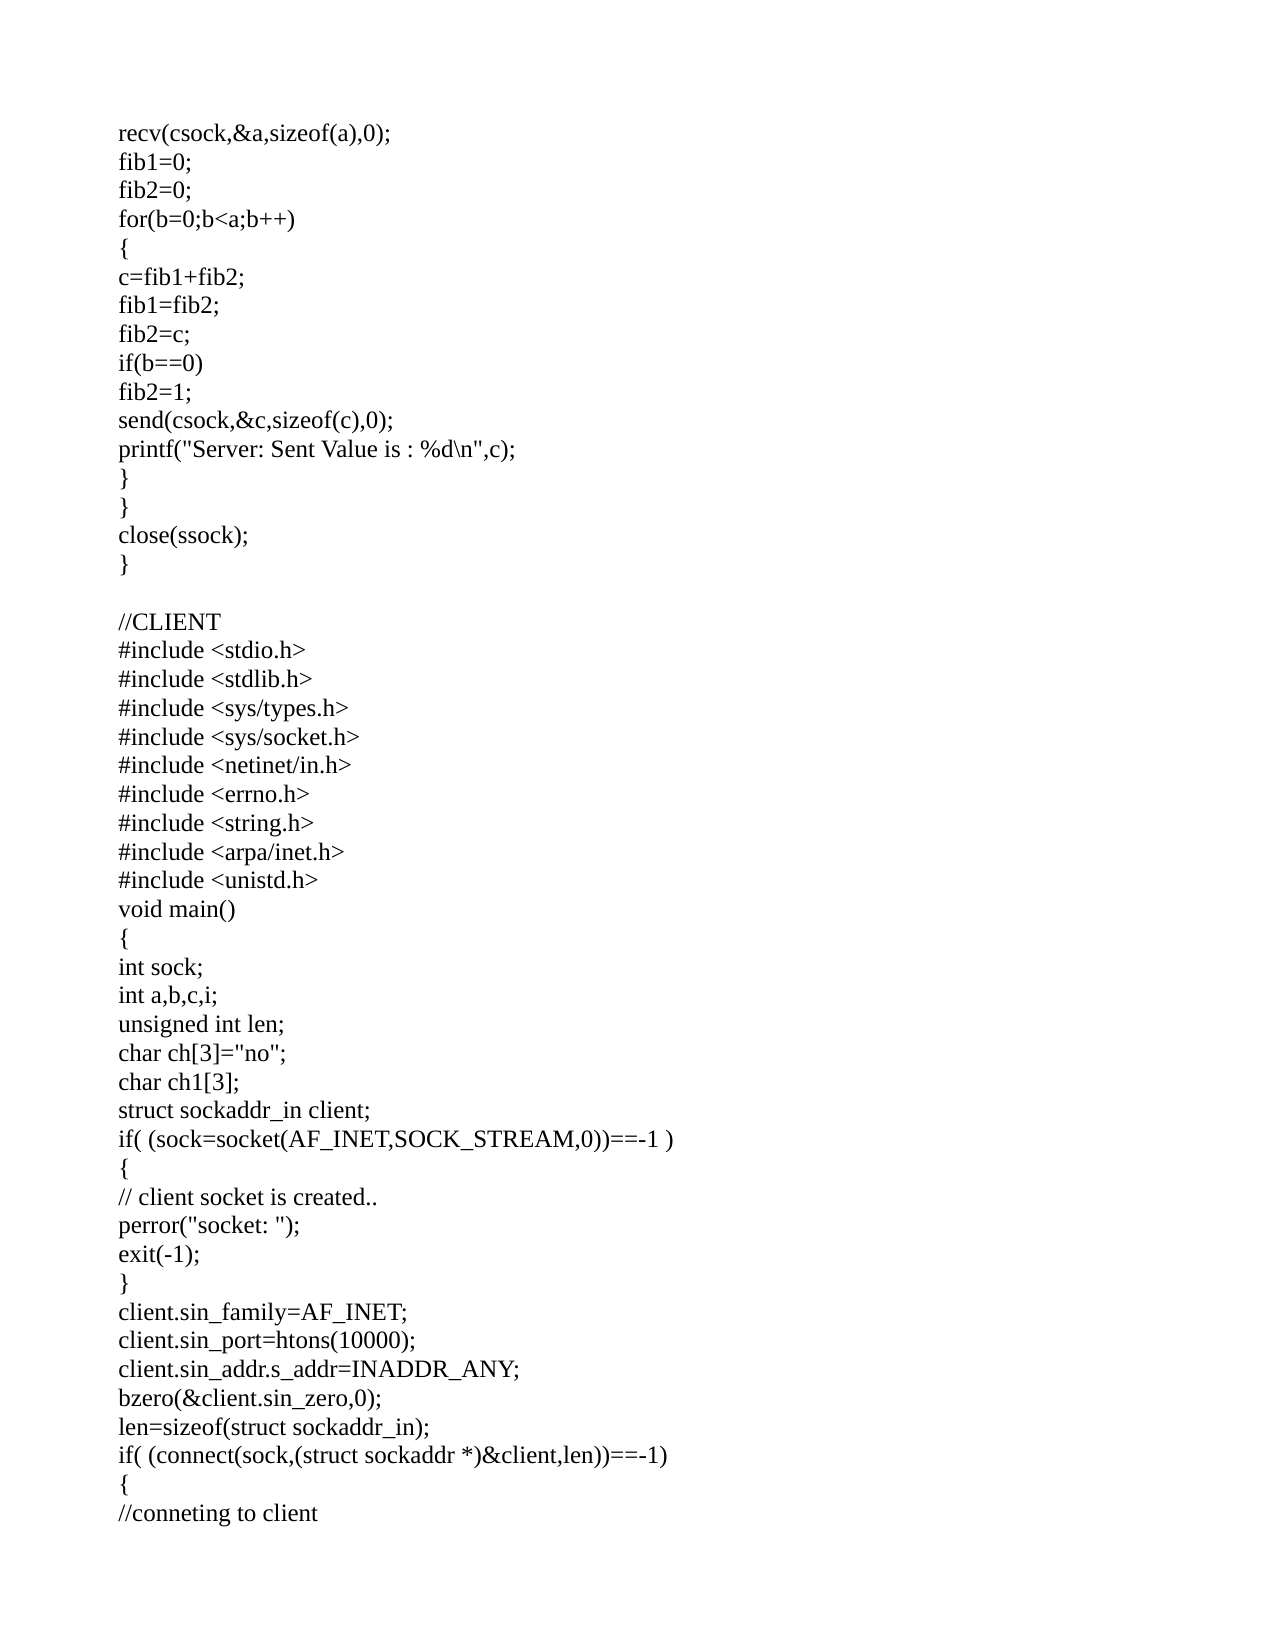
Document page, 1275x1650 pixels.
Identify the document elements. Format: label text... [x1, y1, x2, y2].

text if(b==0) [118, 348, 1157, 377]
text #include <unistd.h> [118, 866, 1157, 894]
text #include <sys/socket.h> [118, 722, 1157, 751]
text fib2=c; [118, 319, 1157, 348]
text { [118, 233, 1157, 262]
text client.sin_addr.s_addr=INADDR_ANY; [118, 1354, 1157, 1383]
text fib2=0; [118, 176, 1157, 204]
text { [118, 1153, 1157, 1182]
text } [118, 492, 1157, 521]
text c=fib1+fib2; [118, 262, 1157, 291]
text char ch1[3]; [118, 1067, 1157, 1096]
text if( (sock=socket(AF_INET,SOCK_STREAM,0))==-1 ) [118, 1124, 1157, 1153]
text fib1=fib2; [118, 291, 1157, 319]
text } [118, 549, 1157, 578]
text //conneting to client [118, 1498, 1157, 1527]
text // client socket is created.. [118, 1182, 1157, 1211]
text void main() [118, 894, 1157, 923]
text client.sin_port=htons(10000); [118, 1326, 1157, 1354]
text for(b=0;b<a;b++) [118, 204, 1157, 233]
text { [118, 923, 1157, 952]
text if( (connect(sock,(struct sockaddr *)&client,len))==-1) [118, 1441, 1157, 1469]
text recv(csock,&a,sizeof(a),0); [118, 118, 1157, 147]
text len=sizeof(struct sockaddr_in); [118, 1412, 1157, 1441]
text printf("Server: Sent Value is : %d\n",c); [118, 434, 1157, 463]
text { [118, 1469, 1157, 1498]
text #include <errno.h> [118, 779, 1157, 808]
text } [118, 1268, 1157, 1297]
text unsigned int len; [118, 1009, 1157, 1038]
text char ch[3]="no"; [118, 1038, 1157, 1067]
text //CLIENT [118, 607, 1157, 636]
text #include <netinet/in.h> [118, 751, 1157, 779]
text int a,b,c,i; [118, 981, 1157, 1009]
text #include <sys/types.h> [118, 693, 1157, 722]
text int sock; [118, 952, 1157, 981]
text } [118, 463, 1157, 492]
text struct sockaddr_in client; [118, 1096, 1157, 1124]
text #include <arpa/inet.h> [118, 837, 1157, 866]
text send(csock,&c,sizeof(c),0); [118, 406, 1157, 434]
text #include <string.h> [118, 808, 1157, 837]
text perror("socket: "); [118, 1211, 1157, 1239]
text close(ssock); [118, 521, 1157, 549]
text bzero(&client.sin_zero,0); [118, 1383, 1157, 1412]
text client.sin_family=AF_INET; [118, 1297, 1157, 1326]
text #include <stdlib.h> [118, 664, 1157, 693]
text exit(-1); [118, 1239, 1157, 1268]
text #include <stdio.h> [118, 636, 1157, 664]
text fib1=0; [118, 147, 1157, 176]
text fib2=1; [118, 377, 1157, 406]
